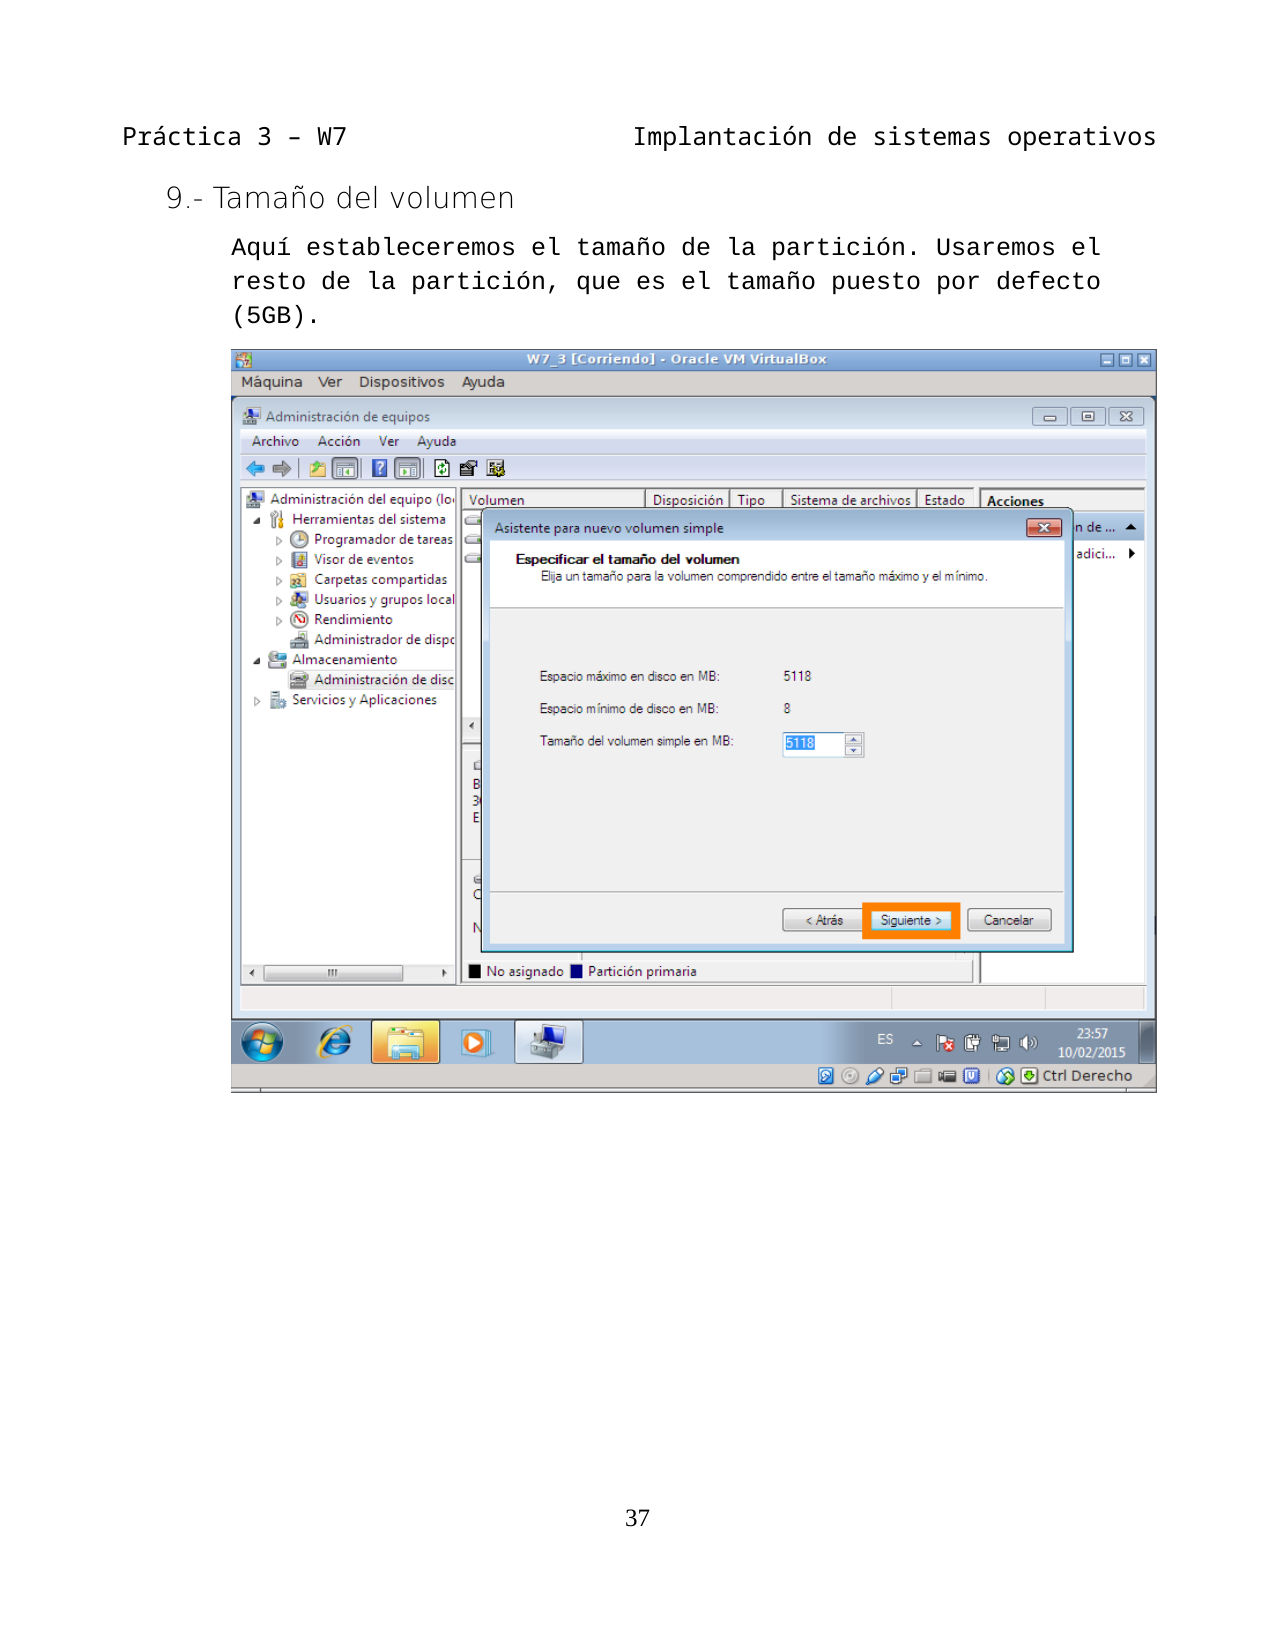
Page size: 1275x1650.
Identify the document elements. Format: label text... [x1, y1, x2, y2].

picture [231, 349, 1157, 1093]
list Tamaño del volumen [156, 182, 1157, 216]
text Aquí estableceremos el tamaño de la partición. Usaremos el resto de la partición, que es el tamaño puesto por defecto (5GB). [231, 235, 1157, 331]
